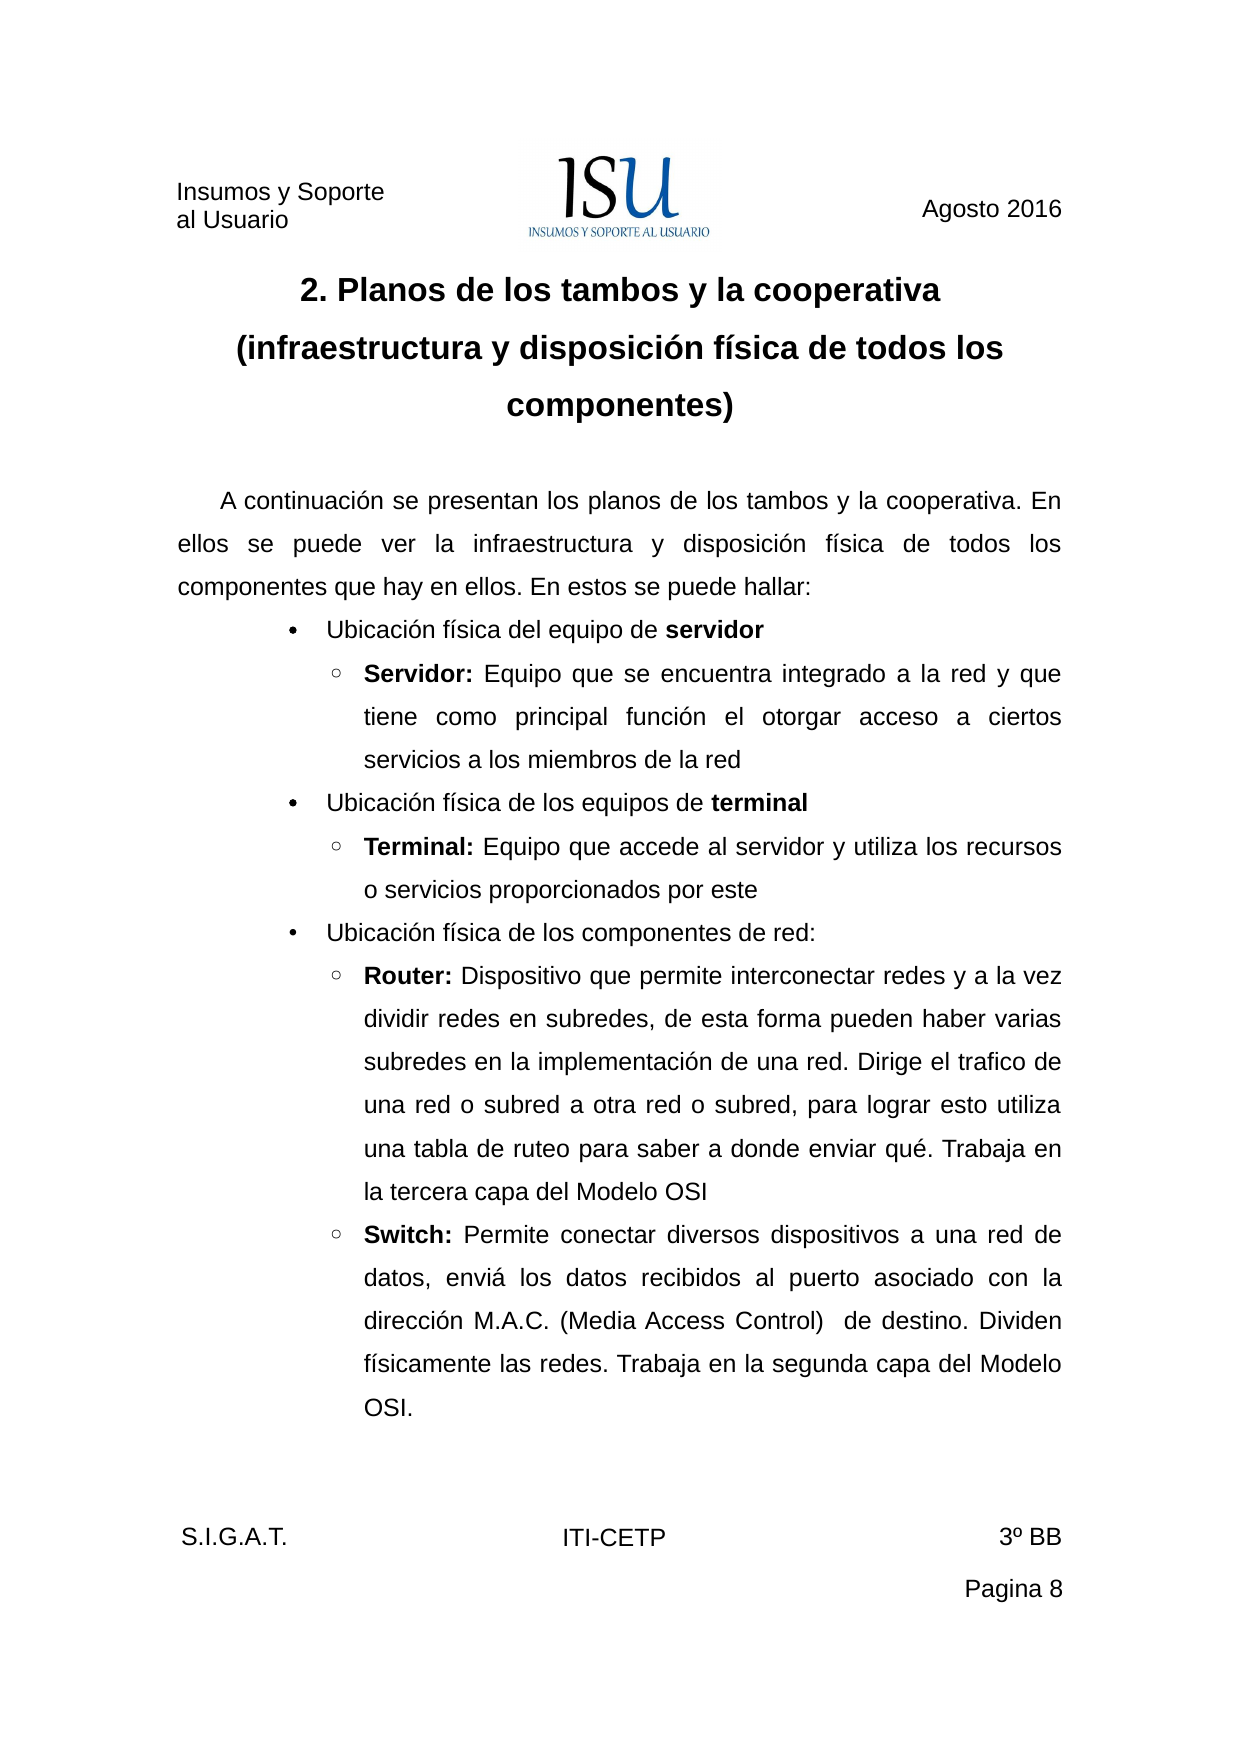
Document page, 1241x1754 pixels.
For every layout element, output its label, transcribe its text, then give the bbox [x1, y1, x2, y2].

text A continuación se presentan los planos de los tambos y la cooperativa. En ellos se puede ver la infraestructura y disposición física de todos los componentes que hay en ellos. En estos se puede hallar: [177, 486, 1063, 601]
picture [517, 138, 723, 252]
text 2. Planos de los tambos y la cooperativa (infraestructura y disposición física de todos los componentes) [177, 270, 1063, 424]
list Switch: Permite conectar diversos dispositivos a una red de datos, enviá los datos recibidos al puerto asociado con la dirección M.A.C. (Media Access Control) de destino. Dividen físicamente las redes. Trabaja en la segunda capa del Modelo OSI. [326, 1220, 1063, 1421]
list Ubicación física de los equipos de terminal [288, 788, 1063, 817]
list Ubicación física del equipo de servidor [288, 616, 1063, 644]
list Terminal: Equipo que accede al servidor y utiliza los recursos o servicios proporcionados por este [326, 831, 1063, 903]
list Router: Dispositivo que permite interconectar redes y a la vez dividir redes en subredes, de esta forma pueden haber varias subredes en la implementación de una red. Dirige el trafico de una red o subred a otra red o subred, para lograr esto utiliza una tabla de ruteo para saber a donde enviar qué. Trabaja en la tercera capa del Modelo OSI [326, 961, 1063, 1206]
list Servidor: Equipo que se encuentra integrado a la red y que tiene como principal función el otorgar acceso a ciertos servicios a los miembros de la red [326, 659, 1063, 774]
list Ubicación física de los componentes de red: [288, 918, 1063, 947]
